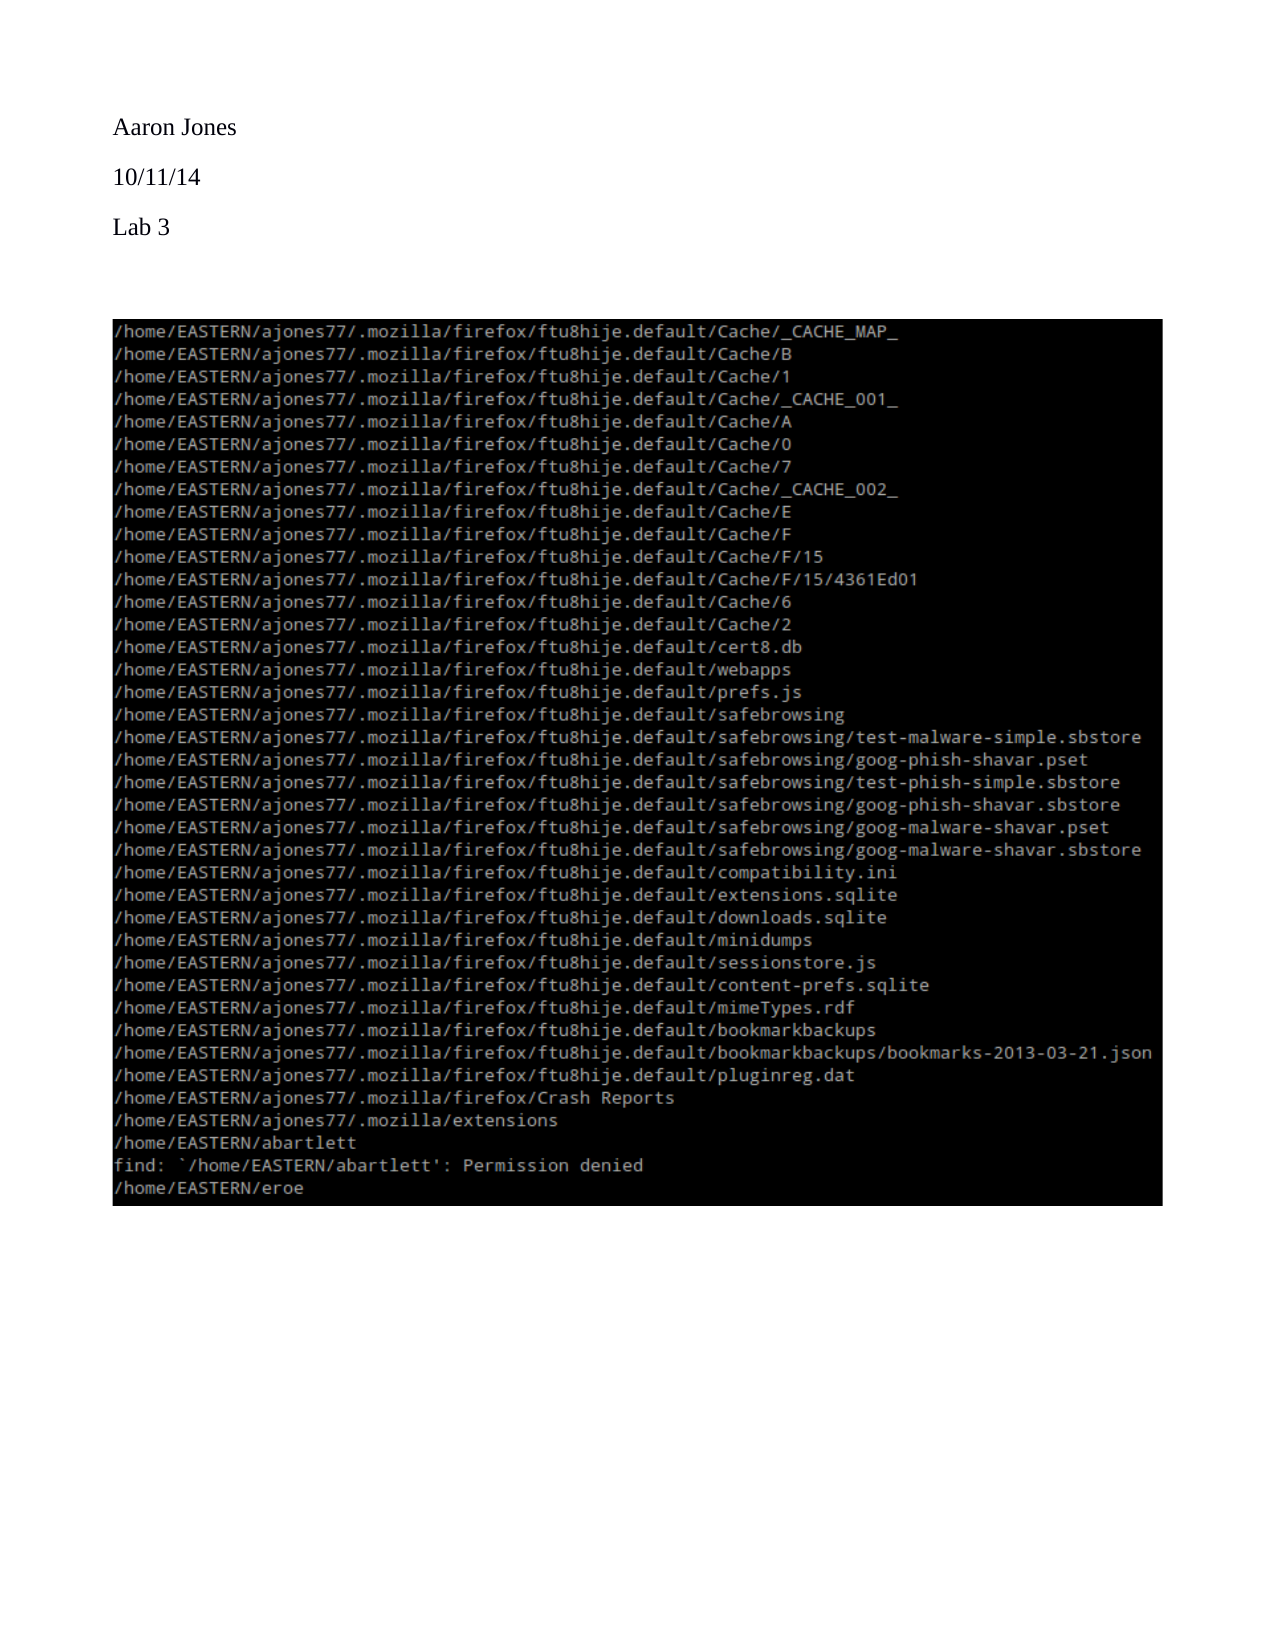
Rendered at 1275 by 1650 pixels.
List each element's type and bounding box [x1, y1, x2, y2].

picture [112, 319, 1163, 1206]
